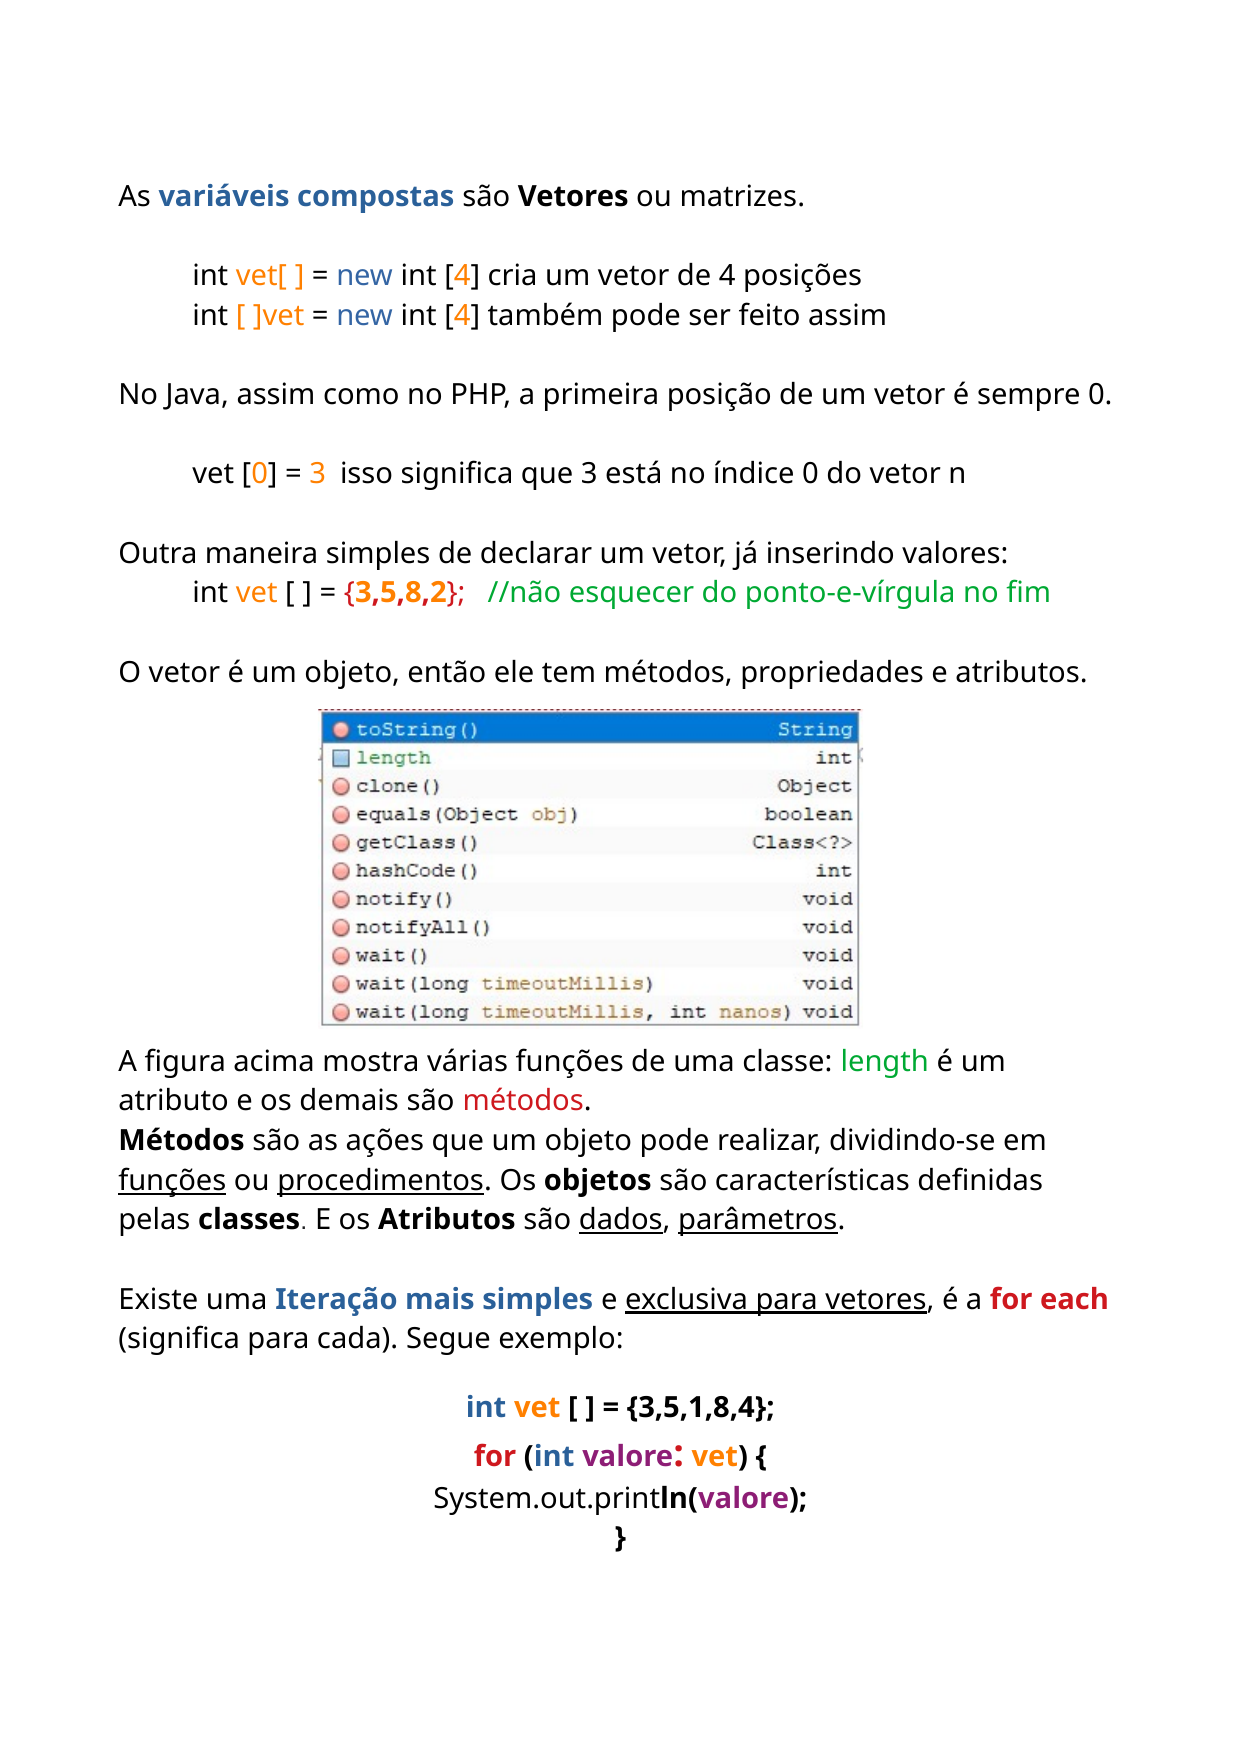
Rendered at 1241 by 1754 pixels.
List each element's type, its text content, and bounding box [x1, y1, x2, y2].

text Métodos são as ações que um objeto pode realizar, dividindo-se em funções ou procedimentos. Os objetos são características definidas pelas classes. E os Atributos são dados, parâmetros. [118, 1119, 1122, 1238]
text int vet [ ] = {3,5,8,2}; //não esquecer do ponto-e-vírgula no fim [118, 572, 1122, 611]
text for (int valore: vet) { [118, 1426, 1122, 1477]
text Existe uma Iteração mais simples e exclusiva para vetores, é a for each (significa para cada). Segue exemplo: [118, 1278, 1122, 1386]
text No Java, assim como no PHP, a primeira posição de um vetor é sempre 0. [118, 373, 1122, 413]
picture [317, 709, 864, 1029]
text O vetor é um objeto, então ele tem métodos, propriedades e atributos. [118, 651, 1122, 691]
text int vet[ ] = new int [4] cria um vetor de 4 posições [118, 254, 1122, 294]
text } [118, 1517, 1122, 1556]
text vet [0] = 3 isso significa que 3 está no índice 0 do vetor n [118, 453, 1122, 492]
text A figura acima mostra várias funções de uma classe: length é um atributo e os demais são métodos. [118, 1040, 1122, 1119]
text Outra maneira simples de declarar um vetor, já inserindo valores: [118, 532, 1122, 572]
text System.out.println(valore); [118, 1477, 1122, 1517]
text As variáveis compostas são Vetores ou matrizes. [118, 175, 1122, 214]
text int vet [ ] = {3,5,1,8,4}; [118, 1386, 1122, 1426]
text int [ ]vet = new int [4] também pode ser feito assim [118, 294, 1122, 334]
